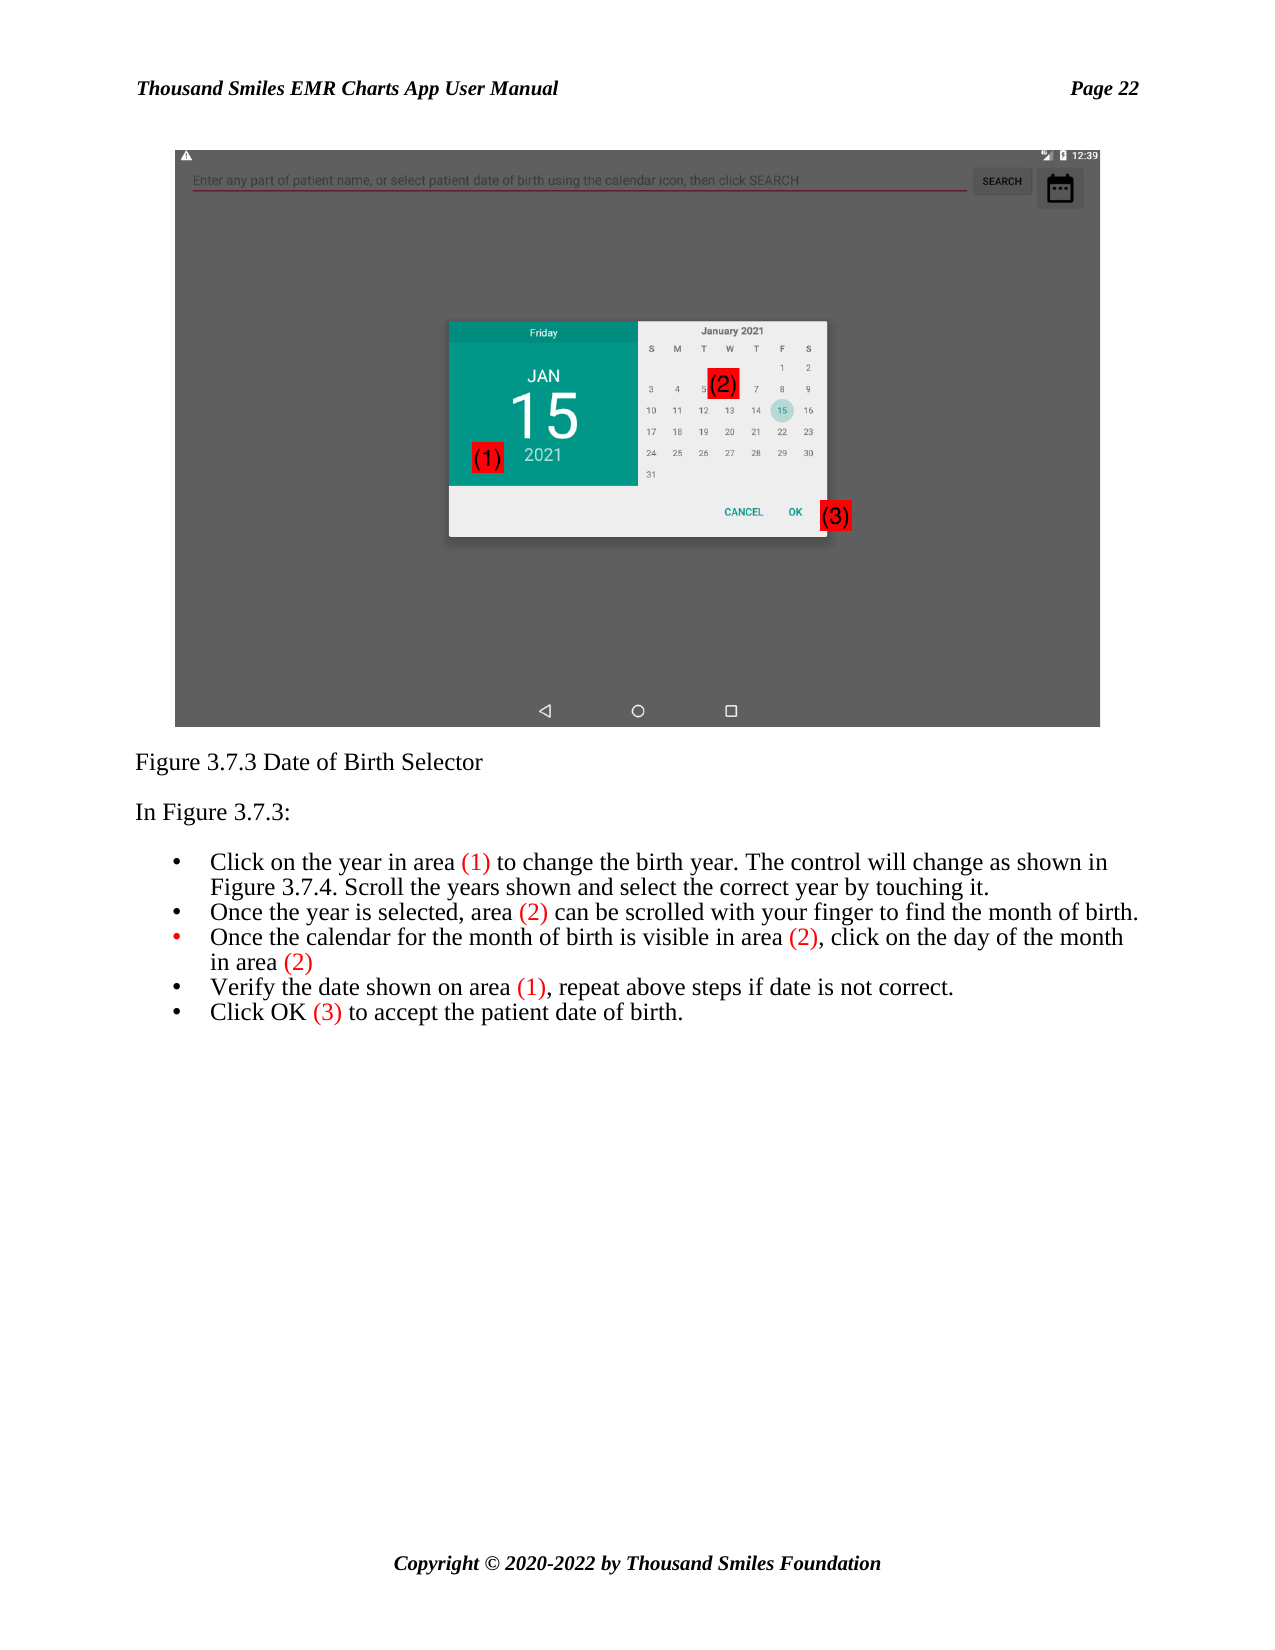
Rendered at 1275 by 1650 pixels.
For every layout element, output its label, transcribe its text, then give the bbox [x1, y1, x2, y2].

text In Figure 3.7.3: [135, 800, 1140, 825]
text Figure 3.7.3 Date of Birth Selector [135, 750, 1140, 775]
picture [175, 150, 1100, 727]
list Verify the date shown on area (1), repeat above steps if date is not correct. [172, 975, 1140, 1000]
list Click on the year in area (1) to change the birth year. The control will change as shown in Figure 3.7.4. Scroll the years shown and select the correct year by touching it. [172, 850, 1140, 900]
list Click OK (3) to accept the patient date of birth. [172, 1000, 1140, 1025]
list Once the calendar for the month of birth is visible in area (2), click on the day of the month in area (2) [172, 925, 1140, 975]
list Once the year is selected, area (2) can be scrolled with your finger to find the month of birth. [172, 900, 1140, 925]
